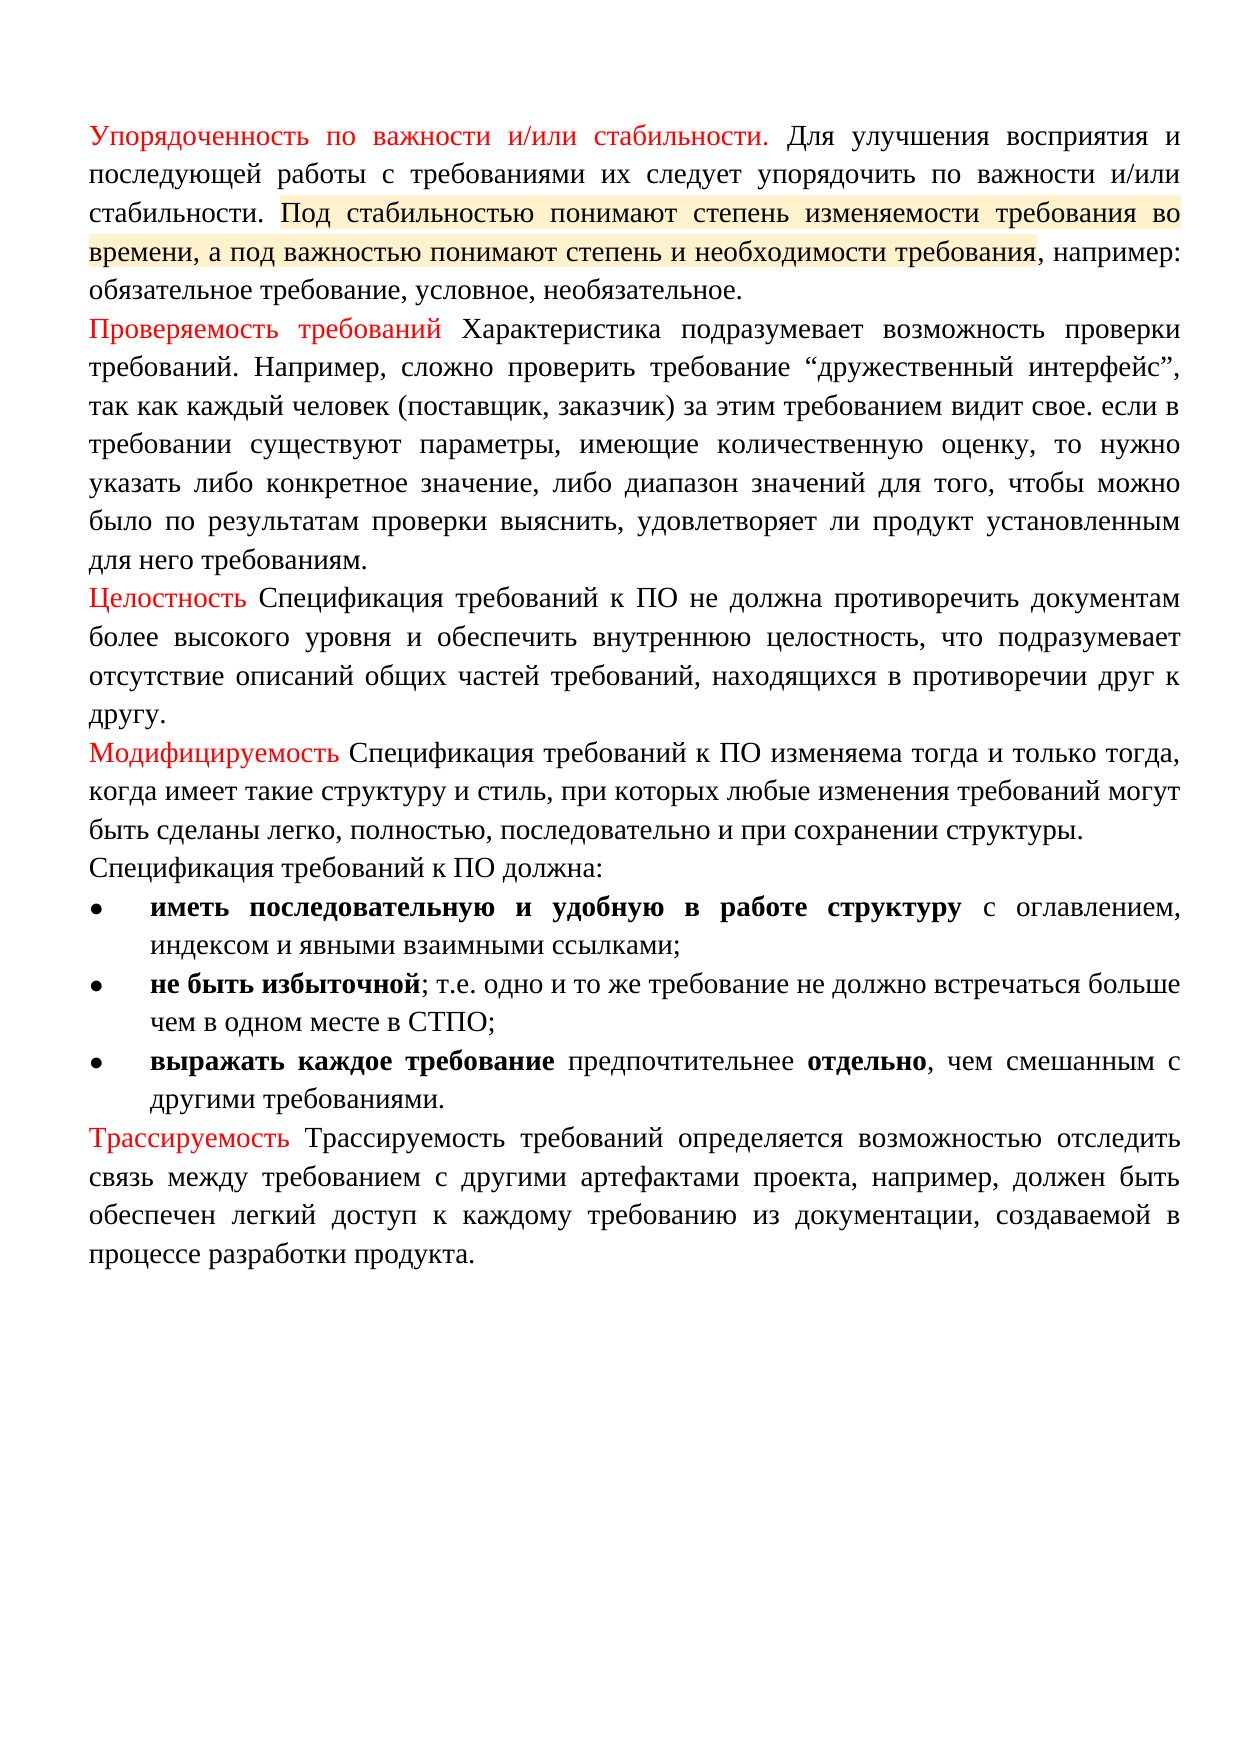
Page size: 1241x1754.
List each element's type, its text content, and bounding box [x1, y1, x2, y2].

text Модифицируемость Спецификация требований к ПО изменяема тогда и только тогда, когда имеет такие структуру и стиль, при которых любые изменения требований могут быть сделаны легко, полностью, последовательно и при сохранении структуры. [89, 735, 1181, 845]
list выражать каждое требование предпочтительнее отдельно, чем смешанным с другими требованиями. [89, 1043, 1181, 1115]
text Упорядоченность по важности и/или стабильности. Для улучшения восприятия и последующей работы с требованиями их следует упорядочить по важности и/или стабильности. Под стабильностью понимают степень изменяемости требования во времени, а под важностью понимают степень и необходимости требования, например: обязательное требование, условное, необязательное. [89, 118, 1181, 306]
text Спецификация требований к ПО должна: [89, 850, 1181, 884]
text Целостность Спецификация требований к ПО не должна противоречить документам более высокого уровня и обеспечить внутреннюю целостность, что подразумевает отсутствие описаний общих частей требований, находящихся в противоречии друг к другу. [89, 581, 1181, 730]
text Трассируемость Трассируемость требований определяется возможностью отследить связь между требованием с другими артефактами проекта, например, должен быть обеспечен легкий доступ к каждому требованию из документации, создаваемой в процессе разработки продукта. [89, 1120, 1181, 1269]
list не быть избыточной; т.е. одно и то же требование не должно встречаться больше чем в одном месте в СТПО; [89, 966, 1181, 1038]
text Проверяемость требований Характеристика подразумевает возможность проверки требований. Например, сложно проверить требование “дружественный интерфейс”, так как каждый человек (поставщик, заказчик) за этим требованием видит свое. если в требовании существуют параметры, имеющие количественную оценку, то нужно указать либо конкретное значение, либо диапазон значений для того, чтобы можно было по результатам проверки выяснить, удовлетворяет ли продукт установленным для него требованиям. [89, 311, 1181, 576]
list иметь последовательную и удобную в работе структуру с оглавлением, индексом и явными взаимными ссылками; [89, 889, 1181, 961]
